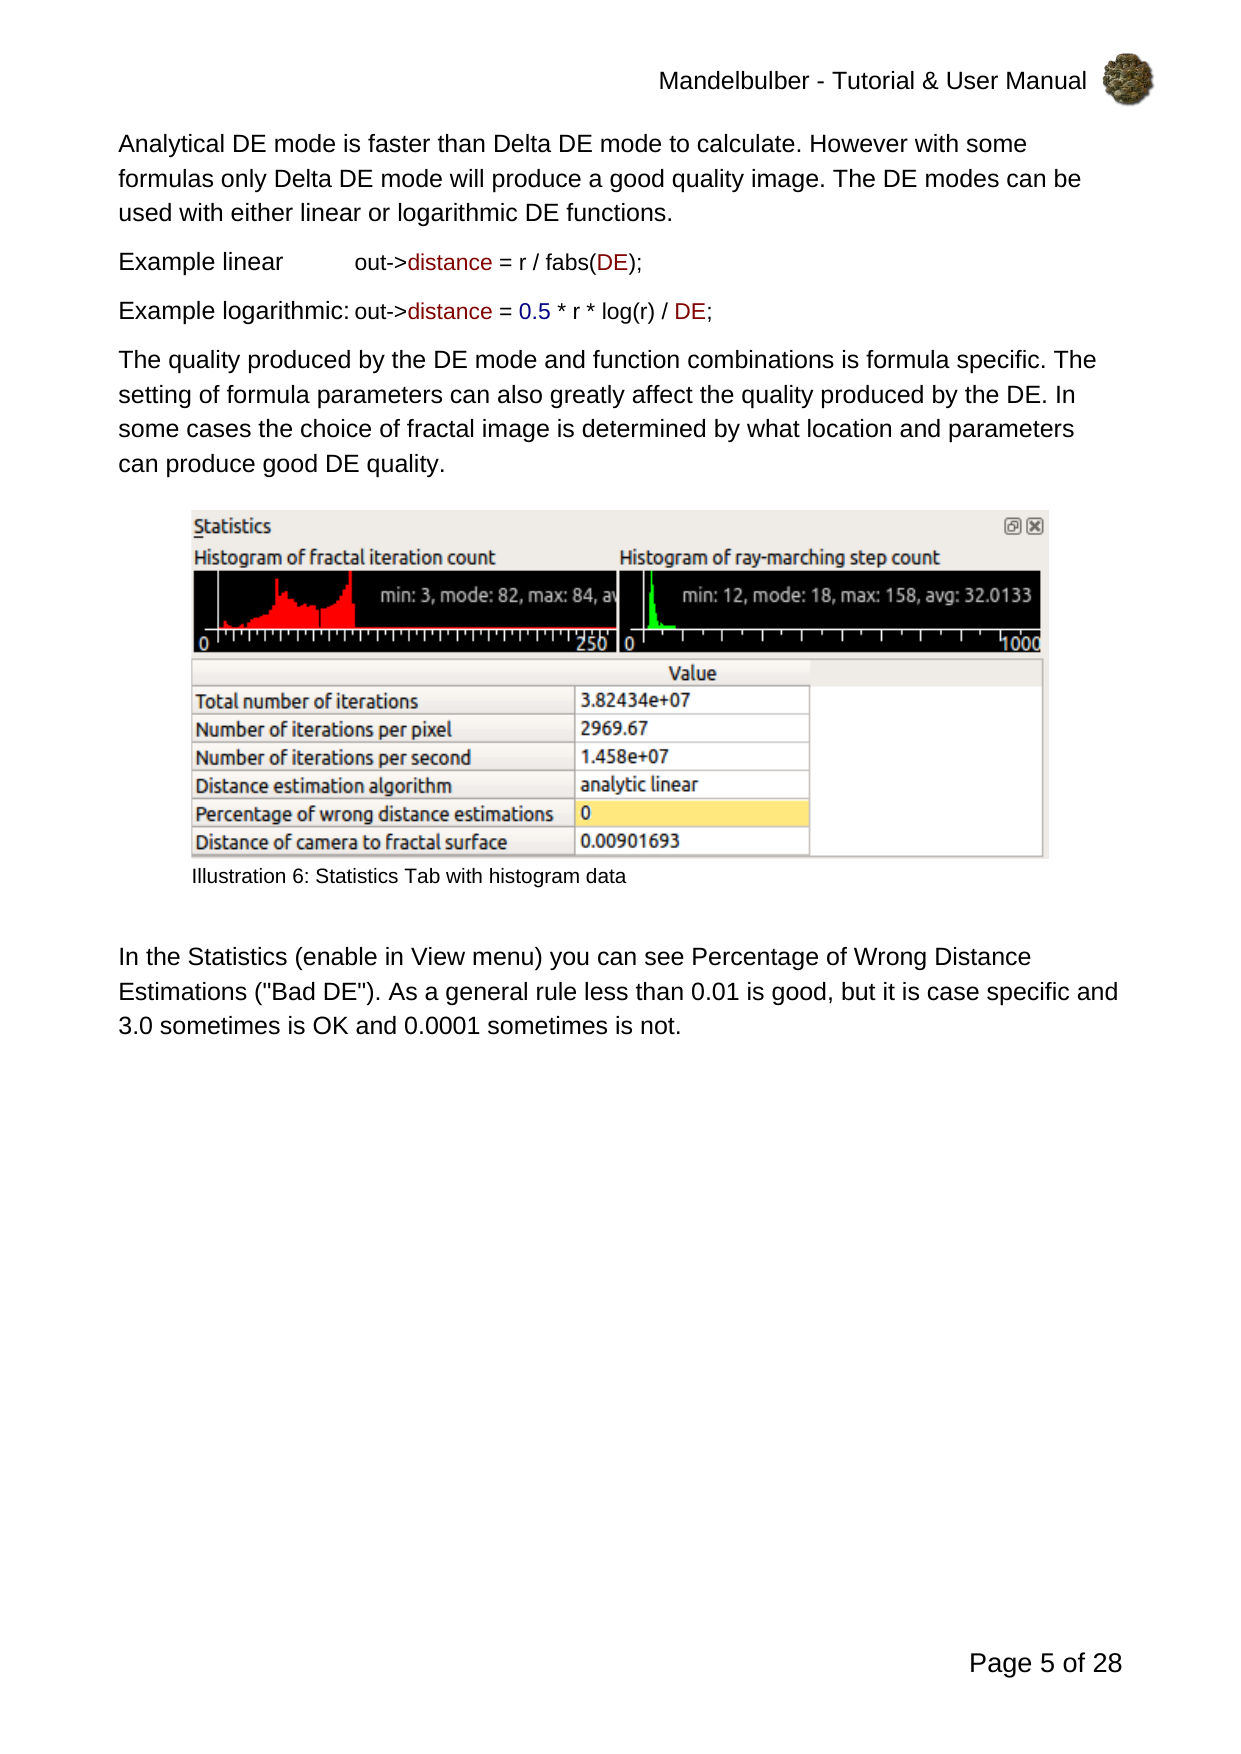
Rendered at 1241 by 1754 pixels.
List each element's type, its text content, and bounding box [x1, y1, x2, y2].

text Example logarithmic: out->distance = 0.5 * r * log(r) / DE; [118, 296, 1122, 325]
picture [191, 510, 1050, 859]
text Illustration 6: Statistics Tab with histogram data [191, 859, 1049, 887]
text The quality produced by the DE mode and function combinations is formula specific. The setting of formula parameters can also greatly affect the quality produced by the DE. In some cases the choice of fractal image is determined by what location and parameters can produce good DE quality. [118, 345, 1122, 477]
text In the Statistics (enable in View menu) you can see Percentage of Wrong Distance Estimations ("Bad DE"). As a general rule less than 0.01 is good, but it is case specific and 3.0 sometimes is OK and 0.0001 sometimes is not. [118, 942, 1122, 1040]
text Example linear out->distance = r / fabs(DE); [118, 247, 1122, 276]
picture [1099, 51, 1156, 108]
text Analytical DE mode is faster than Delta DE mode to calculate. However with some formulas only Delta DE mode will produce a good quality image. The DE modes can be used with either linear or logarithmic DE functions. [118, 129, 1122, 227]
